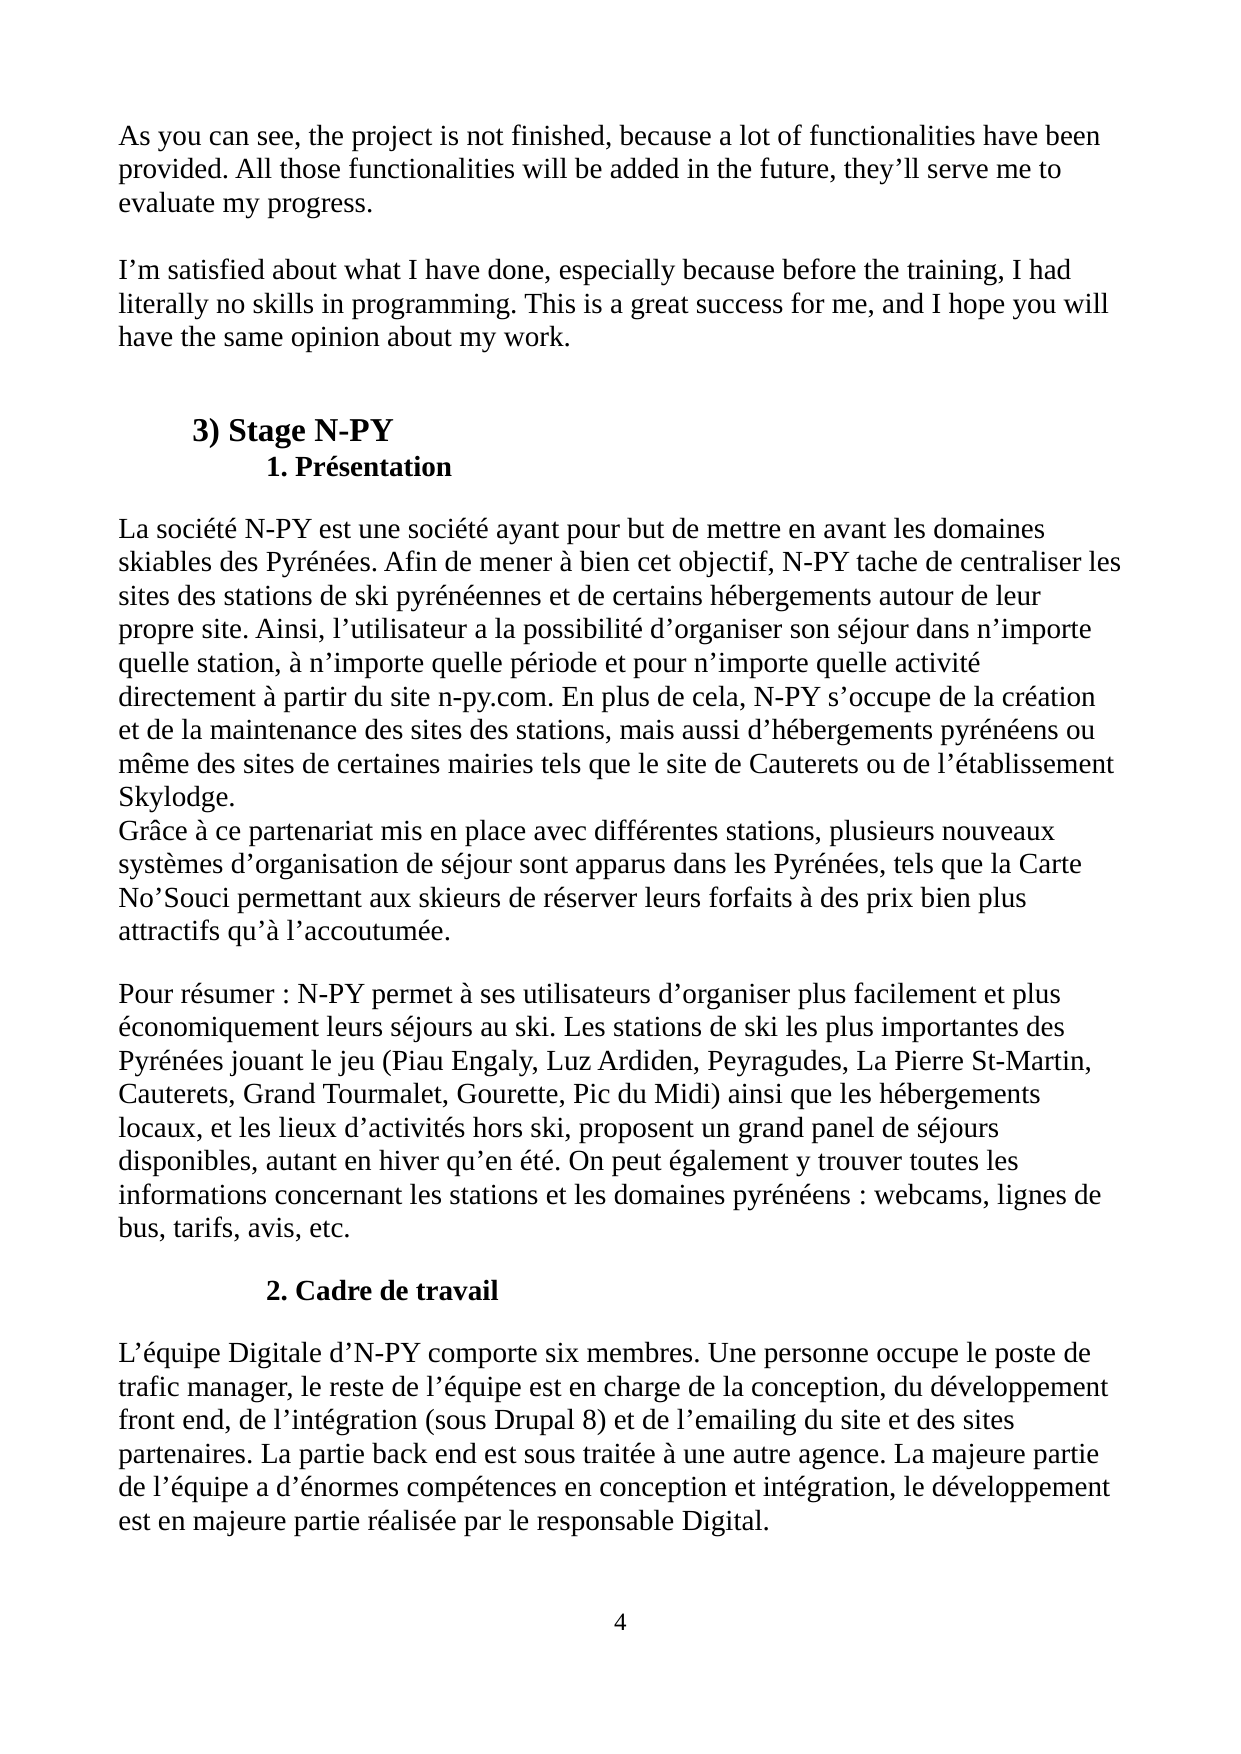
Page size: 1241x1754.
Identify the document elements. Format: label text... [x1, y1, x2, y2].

text 2. Cadre de travail [118, 1273, 1122, 1306]
text Grâce à ce partenariat mis en place avec différentes stations, plusieurs nouveaux systèmes d’organisation de séjour sont apparus dans les Pyrénées, tels que la Carte No’Souci permettant aux skieurs de réserver leurs forfaits à des prix bien plus attractifs qu’à l’accoutumée. [118, 813, 1122, 947]
text La société N-PY est une société ayant pour but de mettre en avant les domaines skiables des Pyrénées. Afin de mener à bien cet objectif, N-PY tache de centraliser les sites des stations de ski pyrénéennes et de certains hébergements autour de leur propre site. Ainsi, l’utilisateur a la possibilité d’organiser son séjour dans n’importe quelle station, à n’importe quelle période et pour n’importe quelle activité directement à partir du site n-py.com. En plus de cela, N-PY s’occupe de la création et de la maintenance des sites des stations, mais aussi d’hébergements pyrénéens ou même des sites de certaines mairies tels que le site de Cauterets ou de l’établissement Skylodge. [118, 511, 1122, 813]
text 1. Présentation [118, 449, 1122, 482]
text Pour résumer : N-PY permet à ses utilisateurs d’organiser plus facilement et plus économiquement leurs séjours au ski. Les stations de ski les plus importantes des Pyrénées jouant le jeu (Piau Engaly, Luz Ardiden, Peyragudes, La Pierre St-Martin, Cauterets, Grand Tourmalet, Gourette, Pic du Midi) ainsi que les hébergements locaux, et les lieux d’activités hors ski, proposent un grand panel de séjours disponibles, autant en hiver qu’en été. On peut également y trouver toutes les informations concernant les stations et les domaines pyrénéens : webcams, lignes de bus, tarifs, avis, etc. [118, 976, 1122, 1244]
text I’m satisfied about what I have done, especially because before the training, I had literally no skills in programming. This is a great success for me, and I hope you will have the same opinion about my work. [118, 252, 1122, 353]
text As you can see, the project is not finished, because a lot of functionalities have been provided. All those functionalities will be added in the future, they’ll serve me to evaluate my progress. [118, 118, 1122, 219]
text 3) Stage N-PY [118, 410, 1122, 449]
text L’équipe Digitale d’N-PY comporte six membres. Une personne occupe le poste de trafic manager, le reste de l’équipe est en charge de la conception, du développement front end, de l’intégration (sous Drupal 8) et de l’emailing du site et des sites partenaires. La partie back end est sous traitée à une autre agence. La majeure partie de l’équipe a d’énormes compétences en conception et intégration, le développement est en majeure partie réalisée par le responsable Digital. [118, 1335, 1122, 1536]
